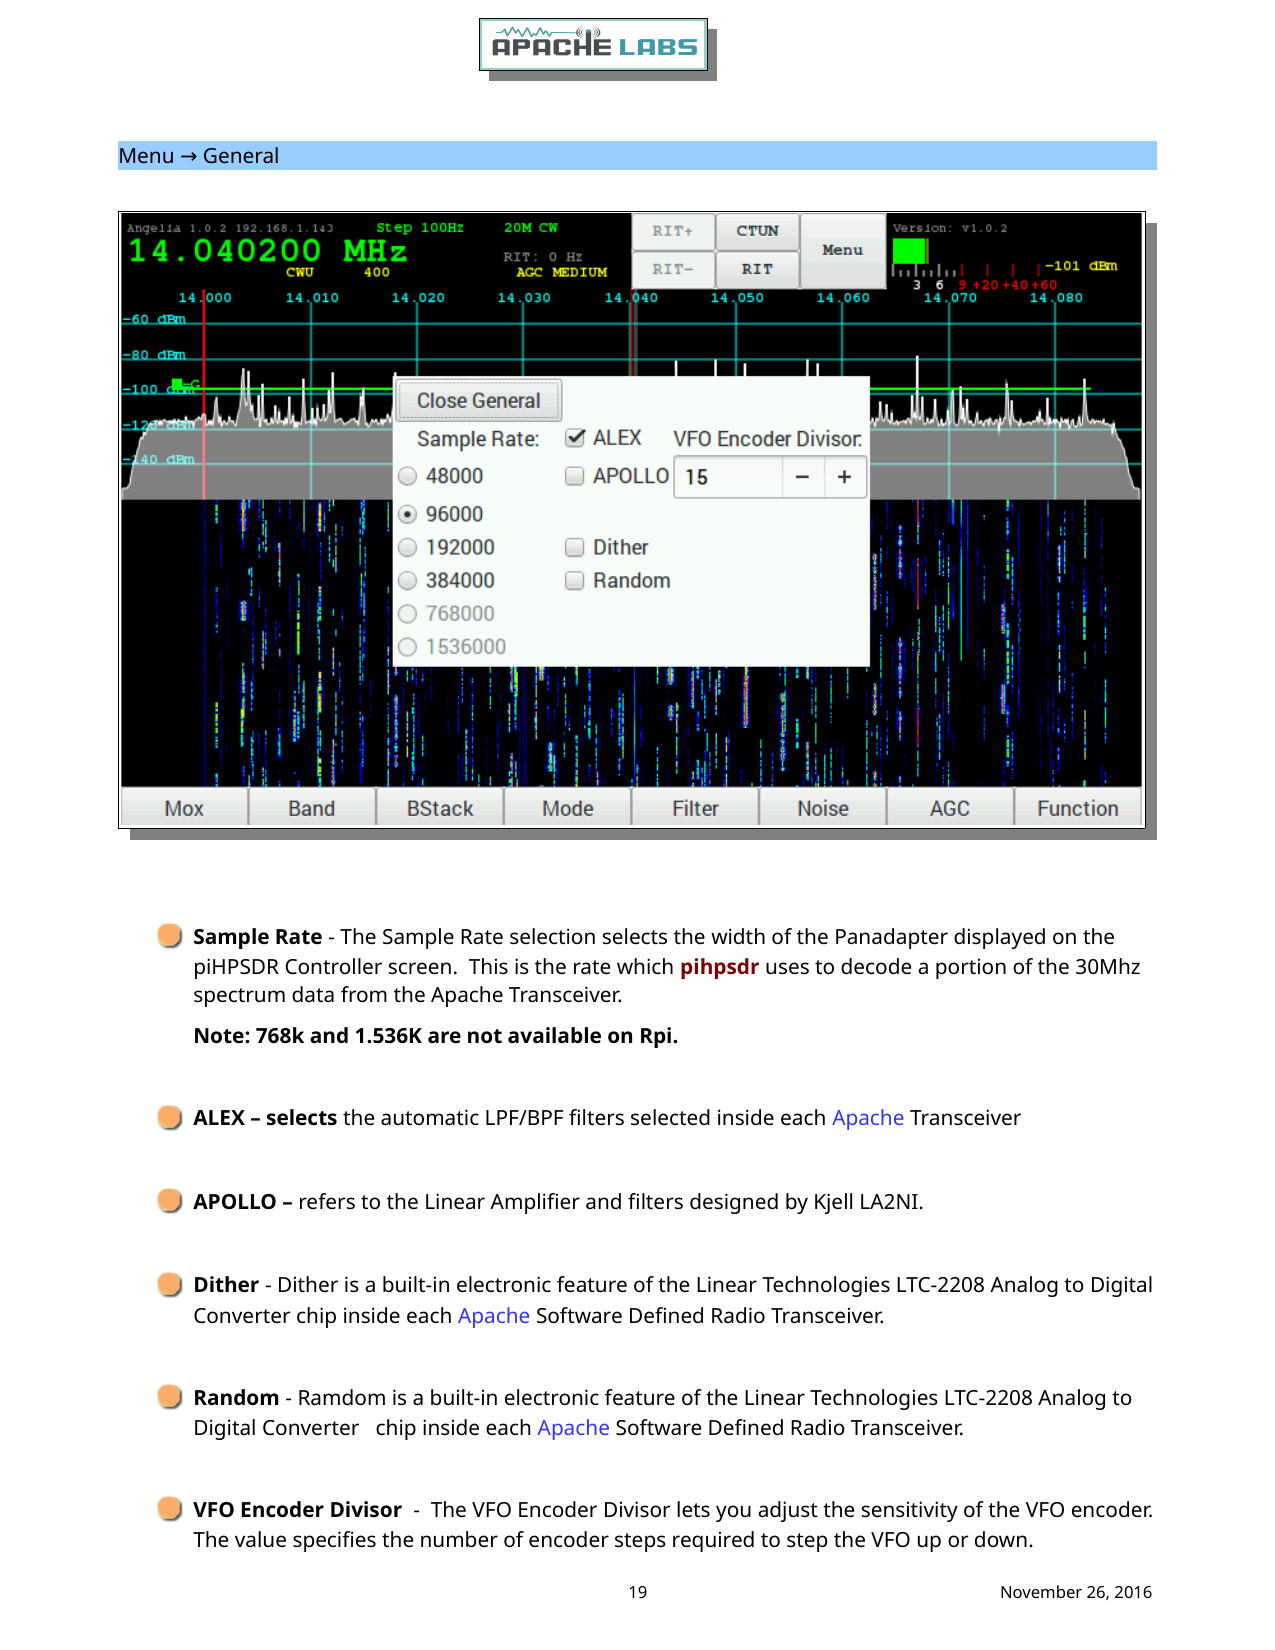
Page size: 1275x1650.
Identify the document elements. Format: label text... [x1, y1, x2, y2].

list Sample Rate - The Sample Rate selection selects the width of the Panadapter displayed on the piHPSDR Controller screen. This is the rate which pihpsdr uses to decode a portion of the 30Mhz spectrum data from the Apache Transceiver. [156, 922, 1157, 1009]
picture [156, 1187, 185, 1216]
list Dither - Dither is a built-in electronic feature of the Linear Technologies LTC-2208 Analog to Digital Converter chip inside each Apache Software Defined Radio Transceiver. [156, 1271, 1157, 1329]
picture [156, 1495, 185, 1524]
list Random - Ramdom is a built-in electronic feature of the Linear Technologies LTC-2208 Analog to Digital Converter chip inside each Apache Software Defined Radio Transceiver. [156, 1383, 1157, 1441]
list ALEX – selects the automatic LPF/BPF filters selected inside each Apache Transceiver [156, 1103, 1157, 1133]
picture [156, 1104, 185, 1133]
picture [121, 213, 1142, 825]
subtitle Menu → General [118, 141, 1157, 170]
picture [482, 21, 704, 68]
picture [156, 1271, 185, 1300]
list Note: 768k and 1.536K are not available on Rpi. [156, 1021, 1157, 1050]
list VFO Encoder Divisor - The VFO Encoder Divisor lets you adjust the sensitivity of the VFO encoder. The value specifies the number of encoder steps required to step the VFO up or down. [156, 1495, 1157, 1553]
list APOLLO – refers to the Linear Amplifier and filters designed by Kjell LA2NI. [156, 1187, 1157, 1217]
picture [156, 1383, 185, 1412]
picture [156, 922, 185, 951]
